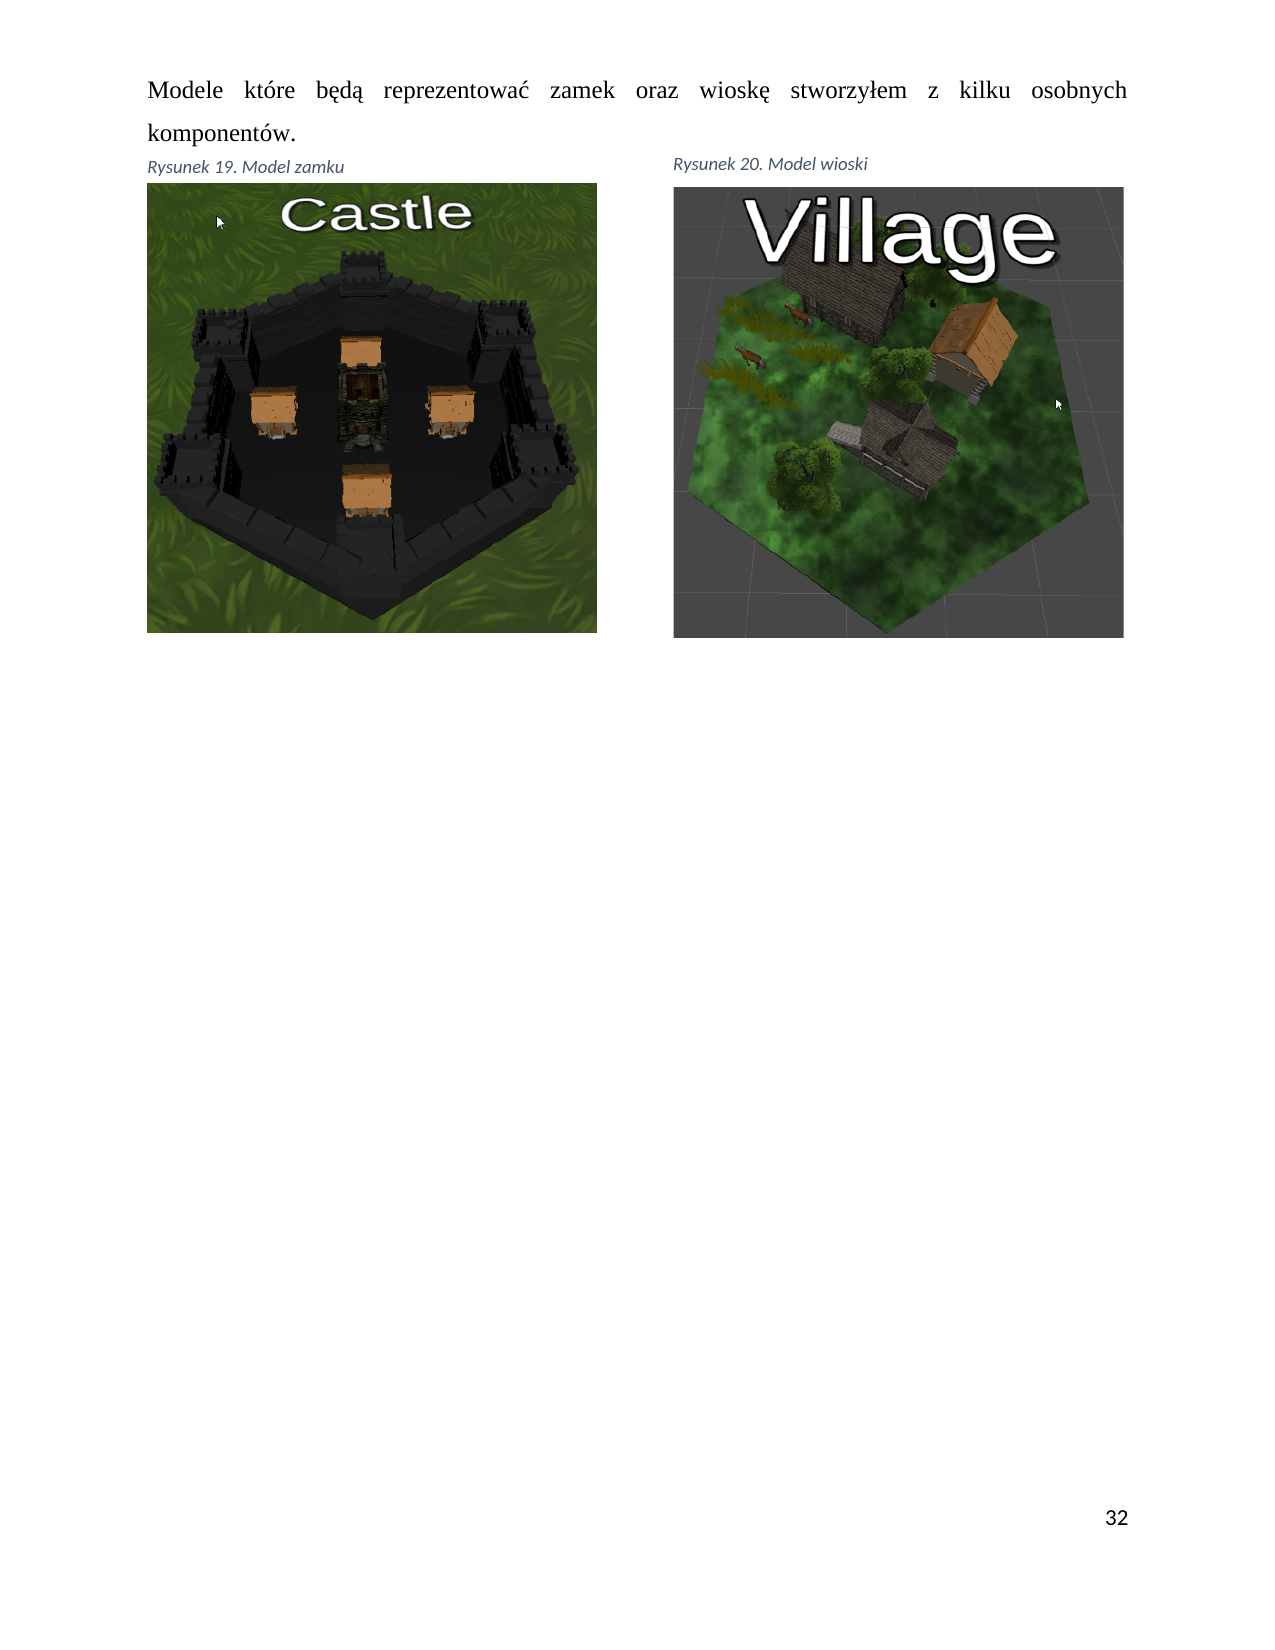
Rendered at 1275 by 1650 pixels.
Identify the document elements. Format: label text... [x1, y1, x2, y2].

text Rysunek 20. Model wioski [673, 152, 1009, 175]
text Modele które będą reprezentować zamek oraz wioskę stworzyłem z kilku osobnych komponentów. [147, 75, 1128, 147]
text Rysunek 19. Model zamku [147, 155, 476, 178]
